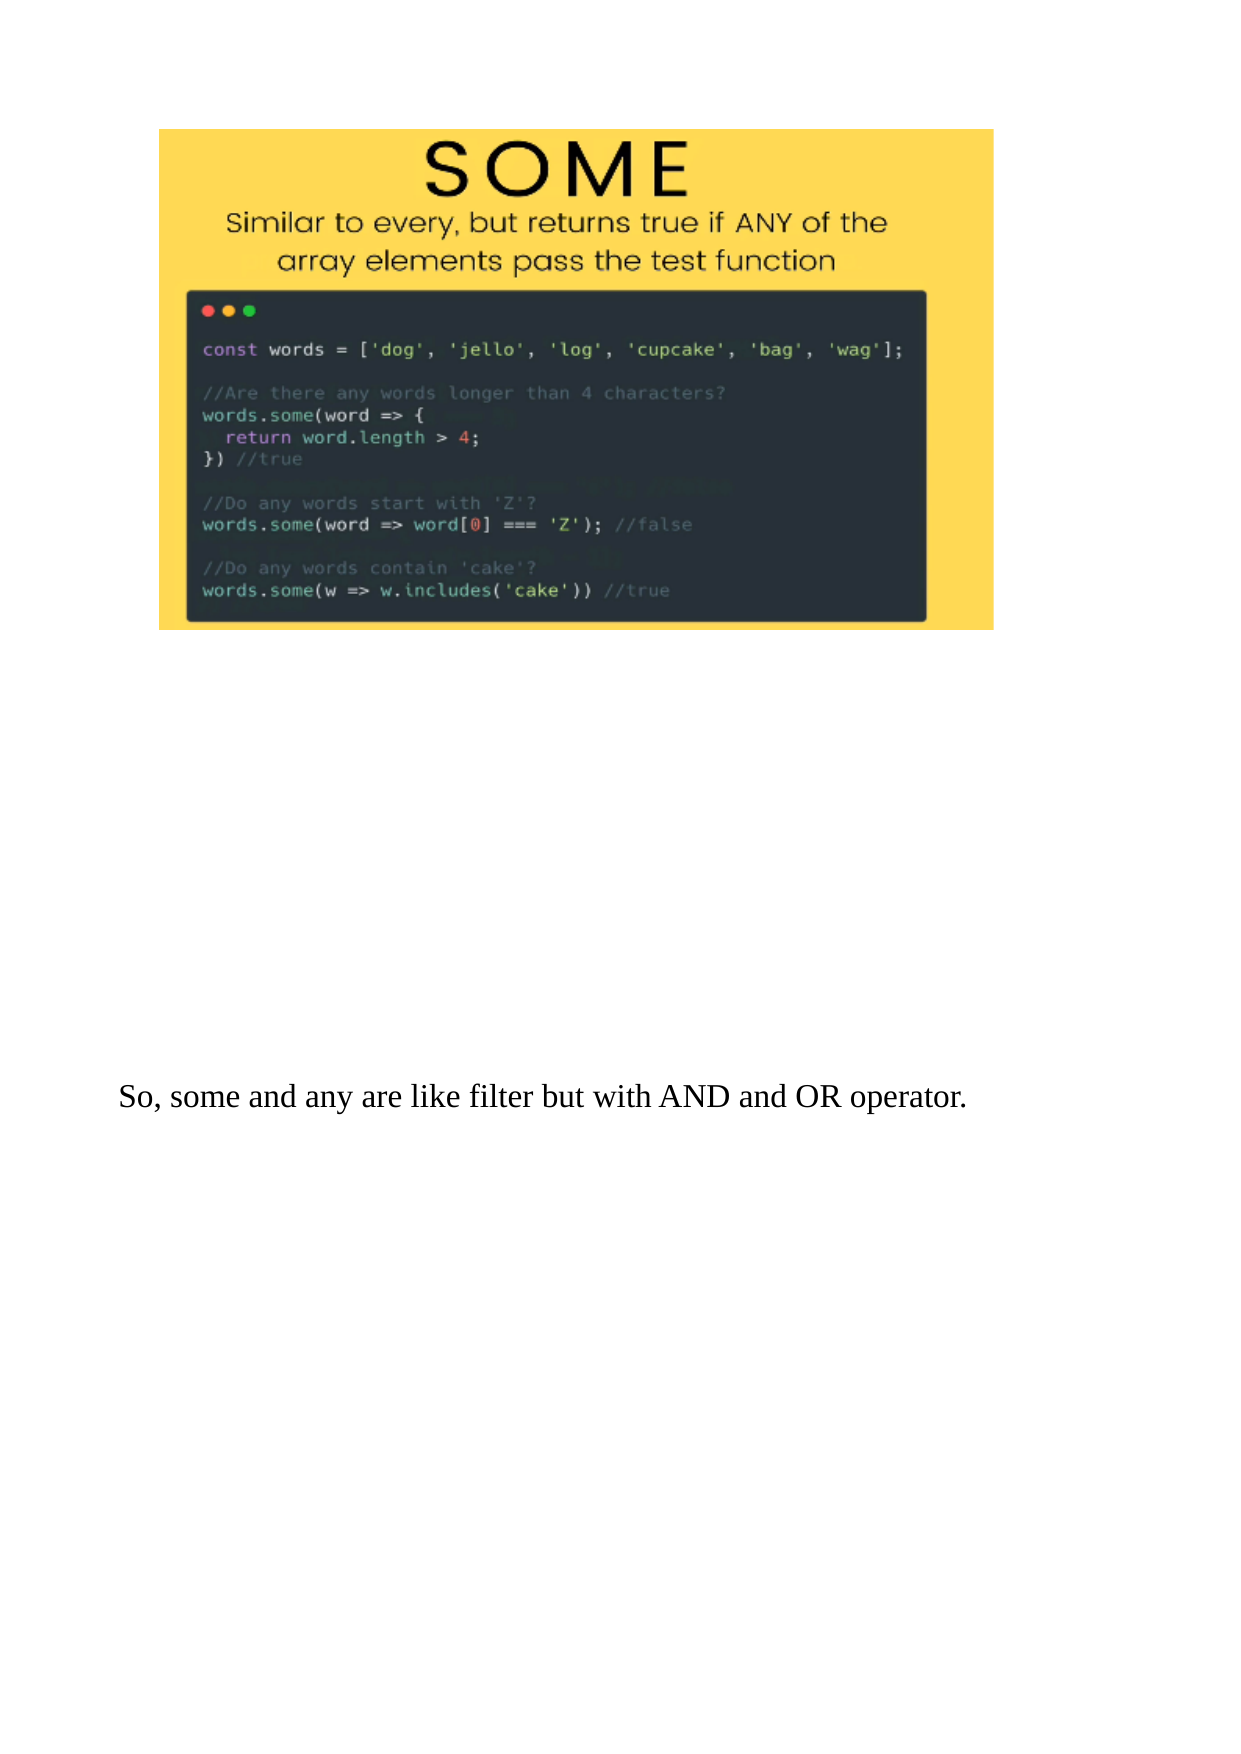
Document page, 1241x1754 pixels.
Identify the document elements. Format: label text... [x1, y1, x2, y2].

text So, some and any are like filter but with AND and OR operator. [118, 1076, 1122, 1115]
picture [159, 129, 994, 630]
